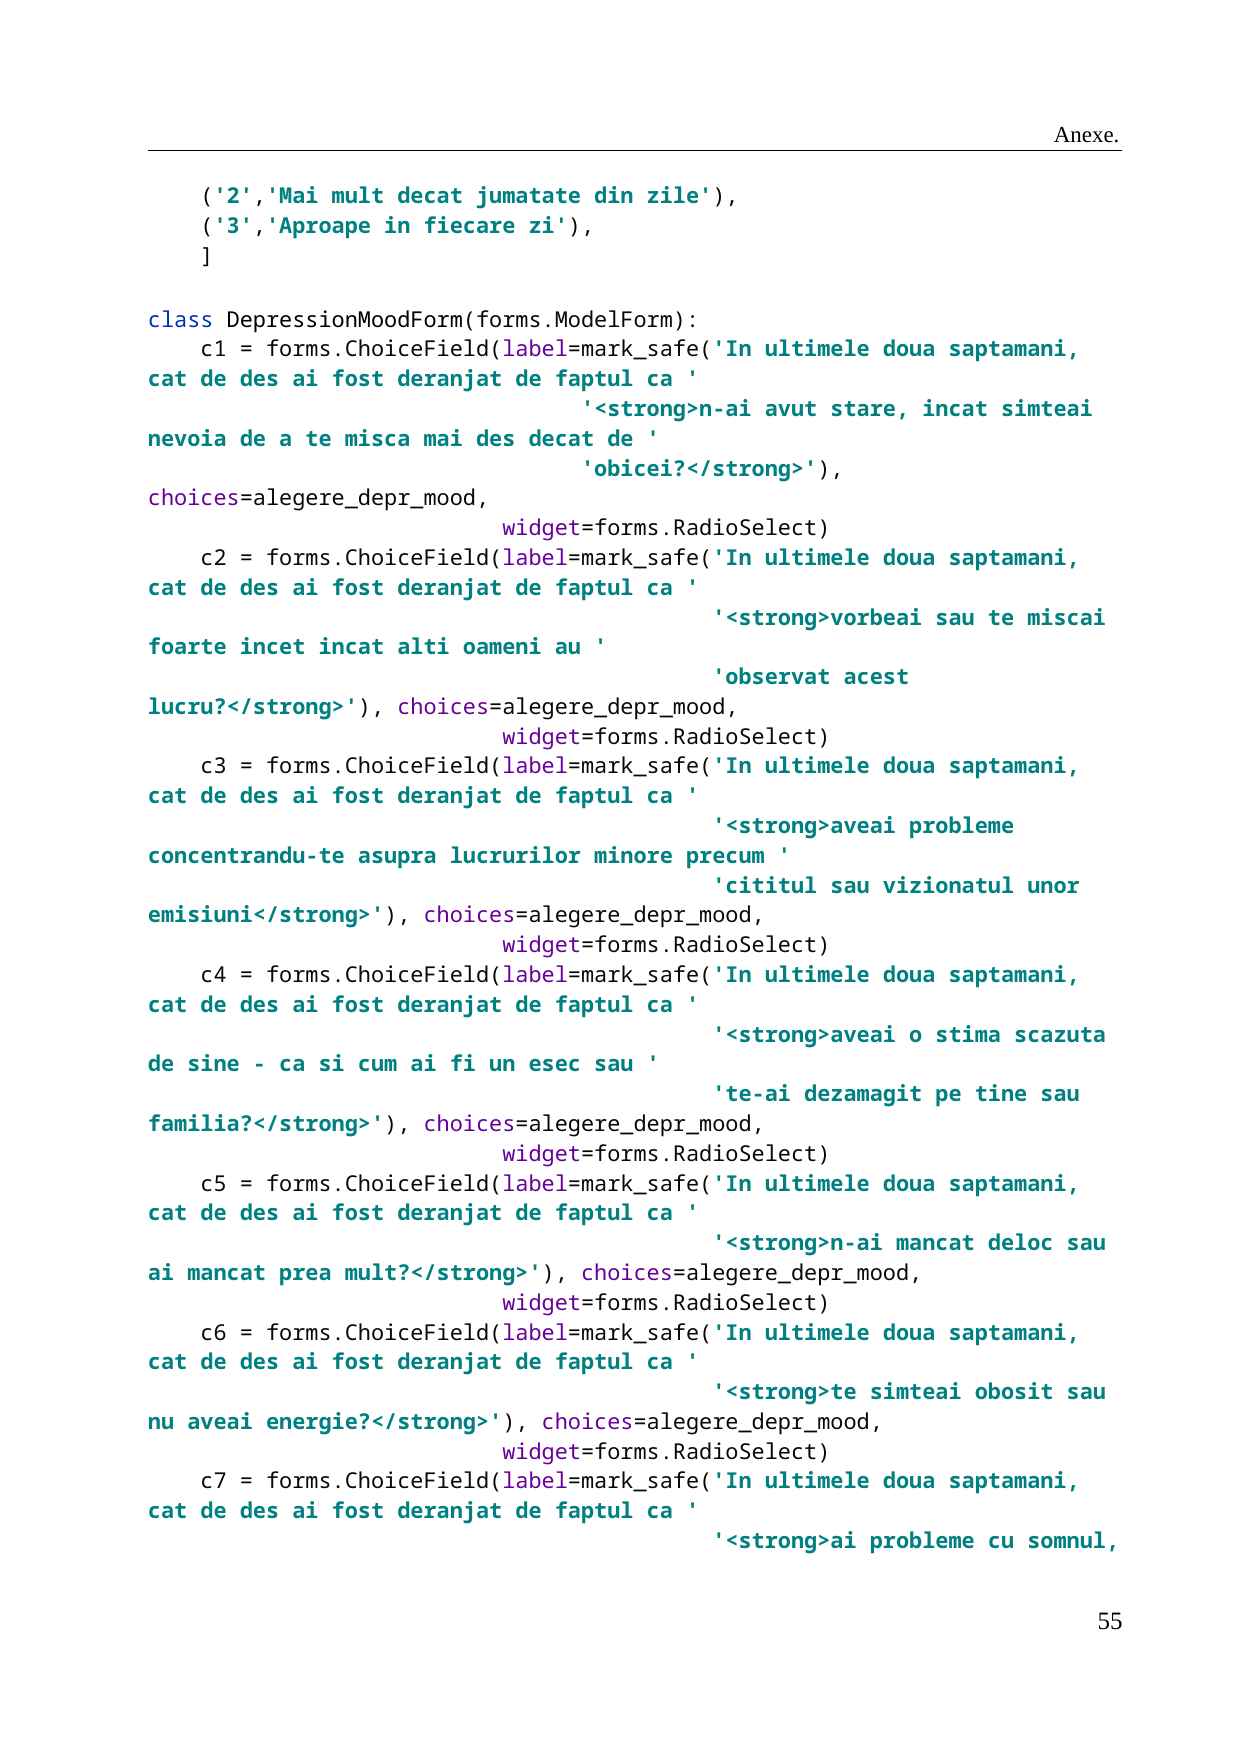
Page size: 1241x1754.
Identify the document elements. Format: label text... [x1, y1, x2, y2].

text ('2','Mai mult decat jumatate din zile'), ('3','Aproape in fiecare zi'), ] class DepressionMoodForm(forms.ModelForm): c1 = forms.ChoiceField(label=mark_safe('In ultimele doua saptamani, cat de des ai fost deranjat de faptul ca ' '<strong>n-ai avut stare, incat simteai nevoia de a te misca mai des decat de ' 'obicei?</strong>'), choices=alegere_depr_mood, widget=forms.RadioSelect) c2 = forms.ChoiceField(label=mark_safe('In ultimele doua saptamani, cat de des ai fost deranjat de faptul ca ' '<strong>vorbeai sau te miscai foarte incet incat alti oameni au ' 'observat acest lucru?</strong>'), choices=alegere_depr_mood, widget=forms.RadioSelect) c3 = forms.ChoiceField(label=mark_safe('In ultimele doua saptamani, cat de des ai fost deranjat de faptul ca ' '<strong>aveai probleme concentrandu-te asupra lucrurilor minore precum ' 'cititul sau vizionatul unor emisiuni</strong>'), choices=alegere_depr_mood, widget=forms.RadioSelect) c4 = forms.ChoiceField(label=mark_safe('In ultimele doua saptamani, cat de des ai fost deranjat de faptul ca ' '<strong>aveai o stima scazuta de sine - ca si cum ai fi un esec sau ' 'te-ai dezamagit pe tine sau familia?</strong>'), choices=alegere_depr_mood, widget=forms.RadioSelect) c5 = forms.ChoiceField(label=mark_safe('In ultimele doua saptamani, cat de des ai fost deranjat de faptul ca ' '<strong>n-ai mancat deloc sau ai mancat prea mult?</strong>'), choices=alegere_depr_mood, widget=forms.RadioSelect) c6 = forms.ChoiceField(label=mark_safe('In ultimele doua saptamani, cat de des ai fost deranjat de faptul ca ' '<strong>te simteai obosit sau nu aveai energie?</strong>'), choices=alegere_depr_mood, widget=forms.RadioSelect) c7 = forms.ChoiceField(label=mark_safe('In ultimele doua saptamani, cat de des ai fost deranjat de faptul ca ' '<strong>ai probleme cu somnul, [148, 180, 1122, 1555]
